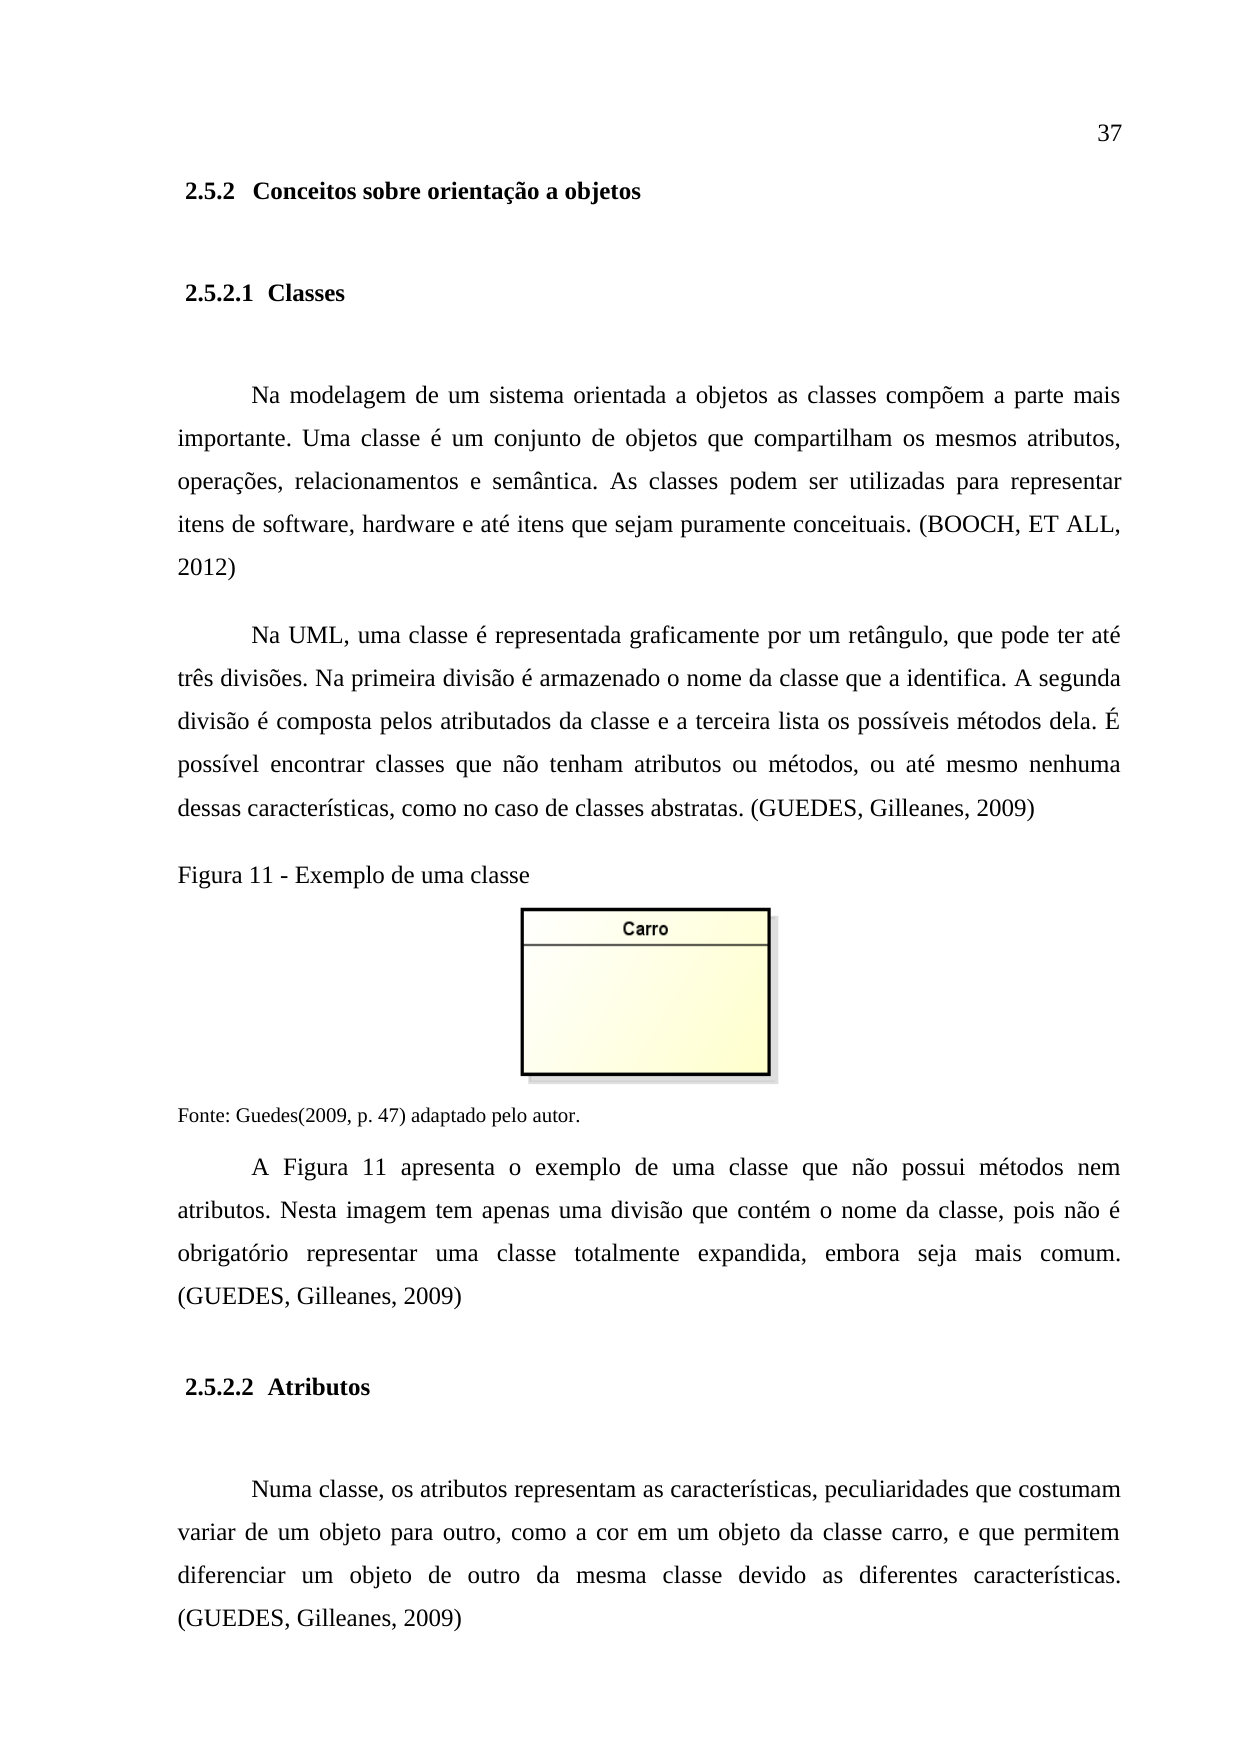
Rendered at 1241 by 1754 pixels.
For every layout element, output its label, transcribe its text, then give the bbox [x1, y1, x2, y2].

text A Figura 11 apresenta o exemplo de uma classe que não possui métodos nem atributos. Nesta imagem tem apenas uma divisão que contém o nome da classe, pois não é obrigatório representar uma classe totalmente expandida, embora seja mais comum. (GUEDES, Gilleanes, 2009) [177, 1152, 1122, 1310]
list Conceitos sobre orientação a objetos [185, 176, 1122, 205]
text Numa classe, os atributos representam as características, peculiaridades que costumam variar de um objeto para outro, como a cor em um objeto da classe carro, e que permitem diferenciar um objeto de outro da mesma classe devido as diferentes características. (GUEDES, Gilleanes, 2009) [177, 1474, 1122, 1632]
list Atributos [185, 1372, 1122, 1401]
text Na UML, uma classe é representada graficamente por um retângulo, que pode ter até três divisões. Na primeira divisão é armazenado o nome da classe que a identifica. A segunda divisão é composta pelos atributados da classe e a terceira lista os possíveis métodos dela. É possível encontrar classes que não tenham atributos ou métodos, ou até mesmo nenhuma dessas características, como no caso de classes abstratas. (GUEDES, Gilleanes, 2009) [177, 620, 1122, 821]
list Classes [185, 278, 1122, 307]
picture [512, 901, 787, 1091]
text Na modelagem de um sistema orientada a objetos as classes compõem a parte mais importante. Uma classe é um conjunto de objetos que compartilham os mesmos atributos, operações, relacionamentos e semântica. As classes podem ser utilizadas para representar itens de software, hardware e até itens que sejam puramente conceituais. (BOOCH, ET ALL, 2012) [177, 380, 1122, 581]
text Fonte: Guedes(2009, p. 47) adaptado pelo autor. [177, 1103, 1122, 1127]
text Figura 11 - Exemplo de uma classe [177, 861, 1122, 889]
